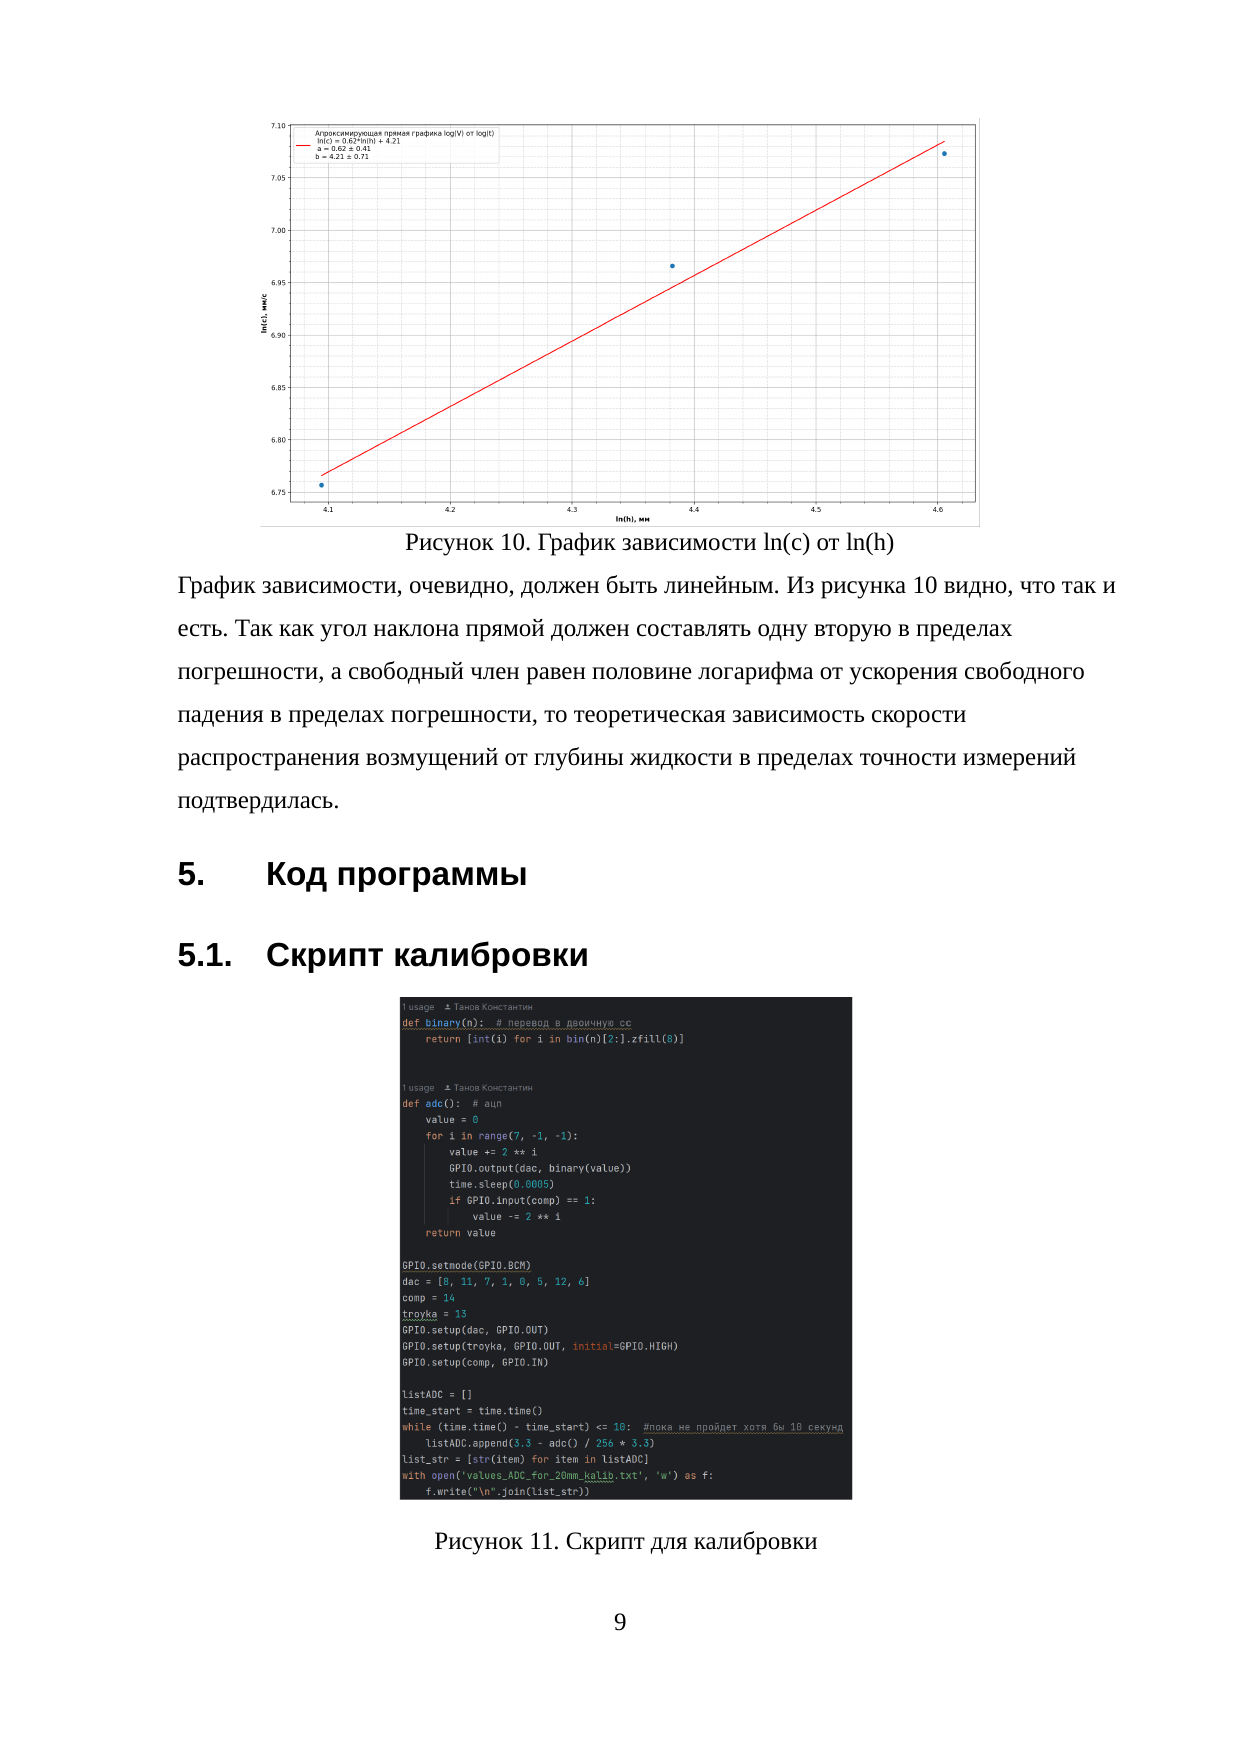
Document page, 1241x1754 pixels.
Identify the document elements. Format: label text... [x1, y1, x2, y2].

picture [260, 118, 980, 527]
picture [399, 997, 853, 1500]
text График зависимости, очевидно, должен быть линейным. Из рисунка 10 видно, что так и есть. Так как угол наклона прямой должен составлять одну вторую в пределах погрешности, а свободный член равен половине логарифма от ускорения свободного падения в пределах погрешности, то теоретическая зависимость скорости распространения возмущений от глубины жидкости в пределах точности измерений подтвердилась. [177, 570, 1122, 814]
subtitle Код программы [177, 854, 1093, 892]
text Рисунок 10. График зависимости ln(c) от ln(h) [177, 161, 1122, 556]
text Рисунок 11. Скрипт для калибровки [130, 1526, 1122, 1554]
subtitle Скрипт калибровки [177, 935, 1093, 974]
